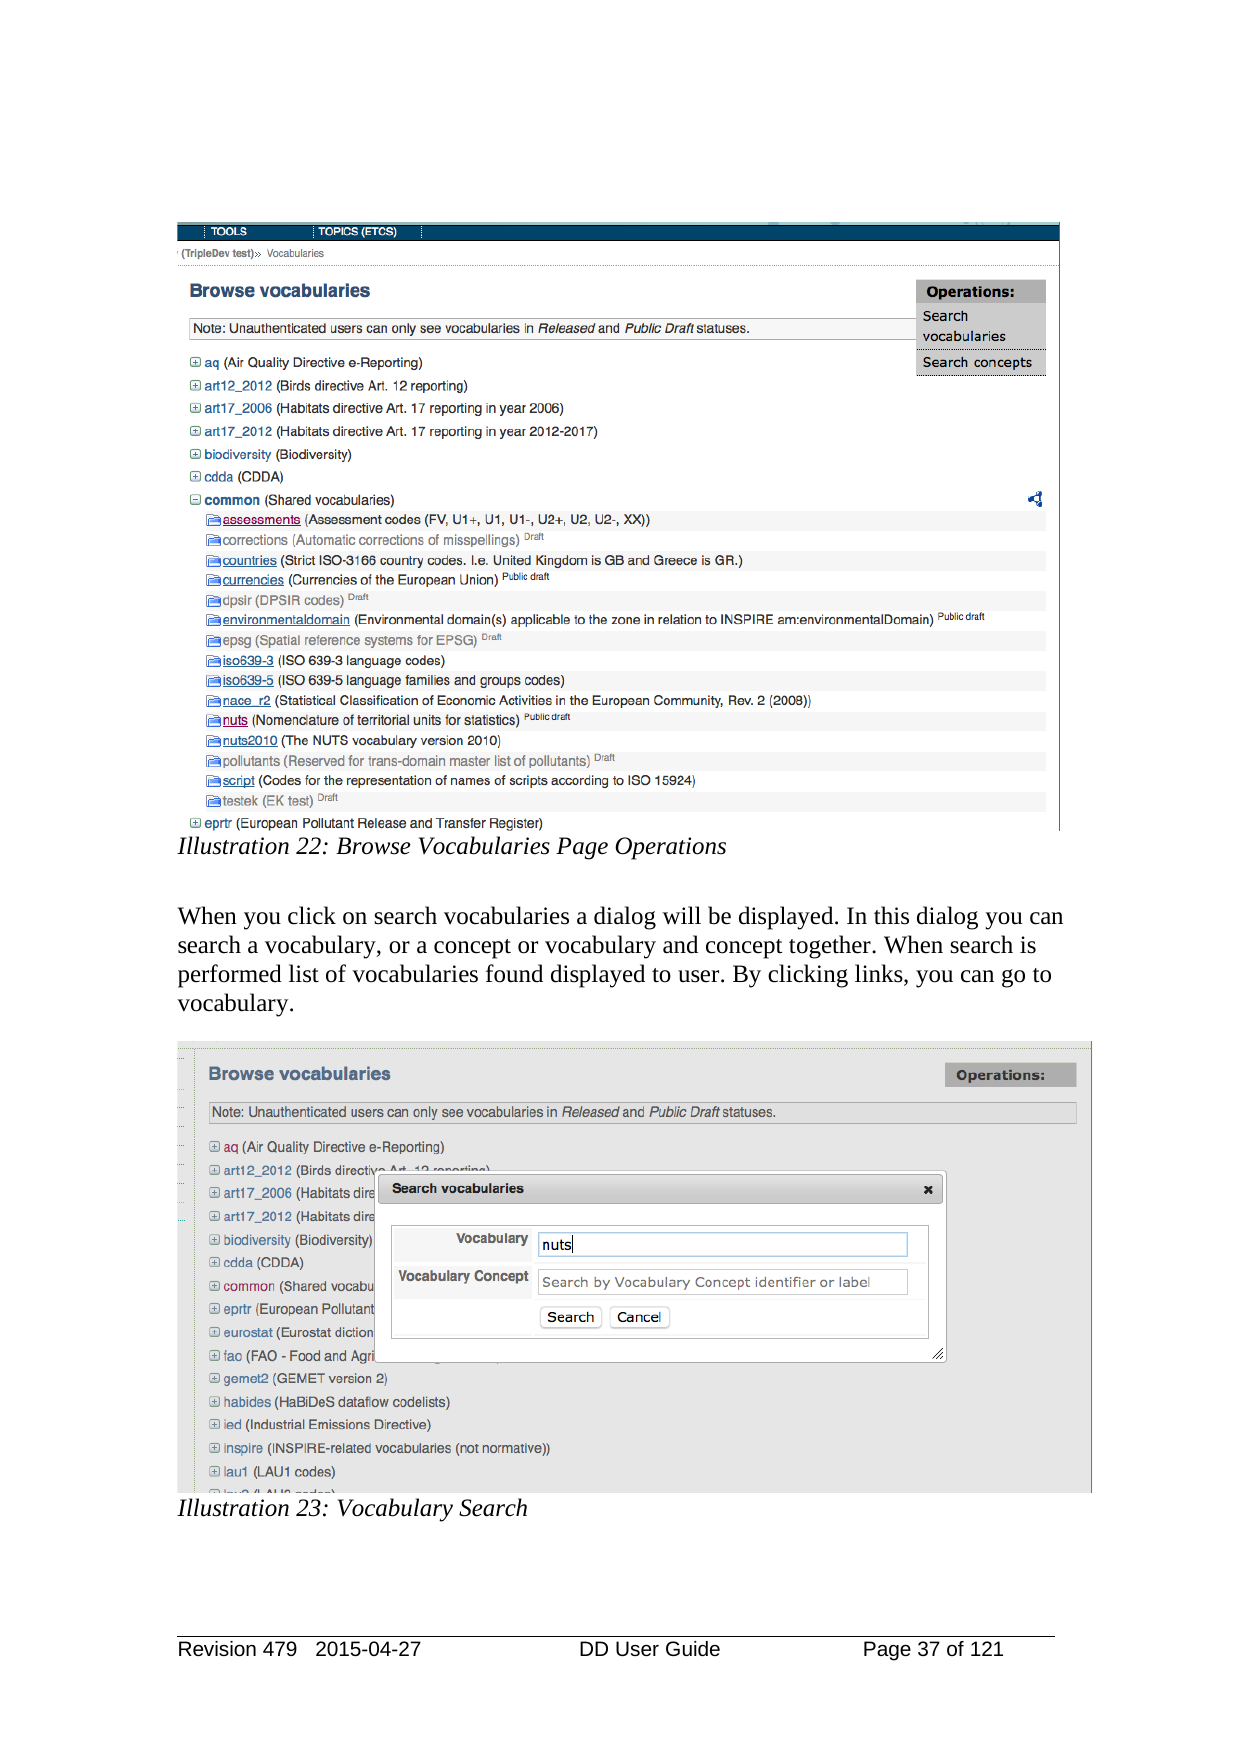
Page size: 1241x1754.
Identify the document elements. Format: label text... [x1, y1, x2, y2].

text When you click on search vocabularies a dialog will be displayed. In this dialog you can search a vocabulary, or a concept or vocabulary and concept together. When search is performed list of vocabularies found displayed to user. By clicking links, you can go to vocabulary. [177, 901, 1092, 1017]
picture [177, 222, 1093, 831]
text Illustration 23: Vocabulary Search [177, 1493, 1092, 1522]
text Illustration 22: Browse Vocabularies Page Operations [177, 831, 1092, 860]
picture [177, 1041, 1093, 1493]
